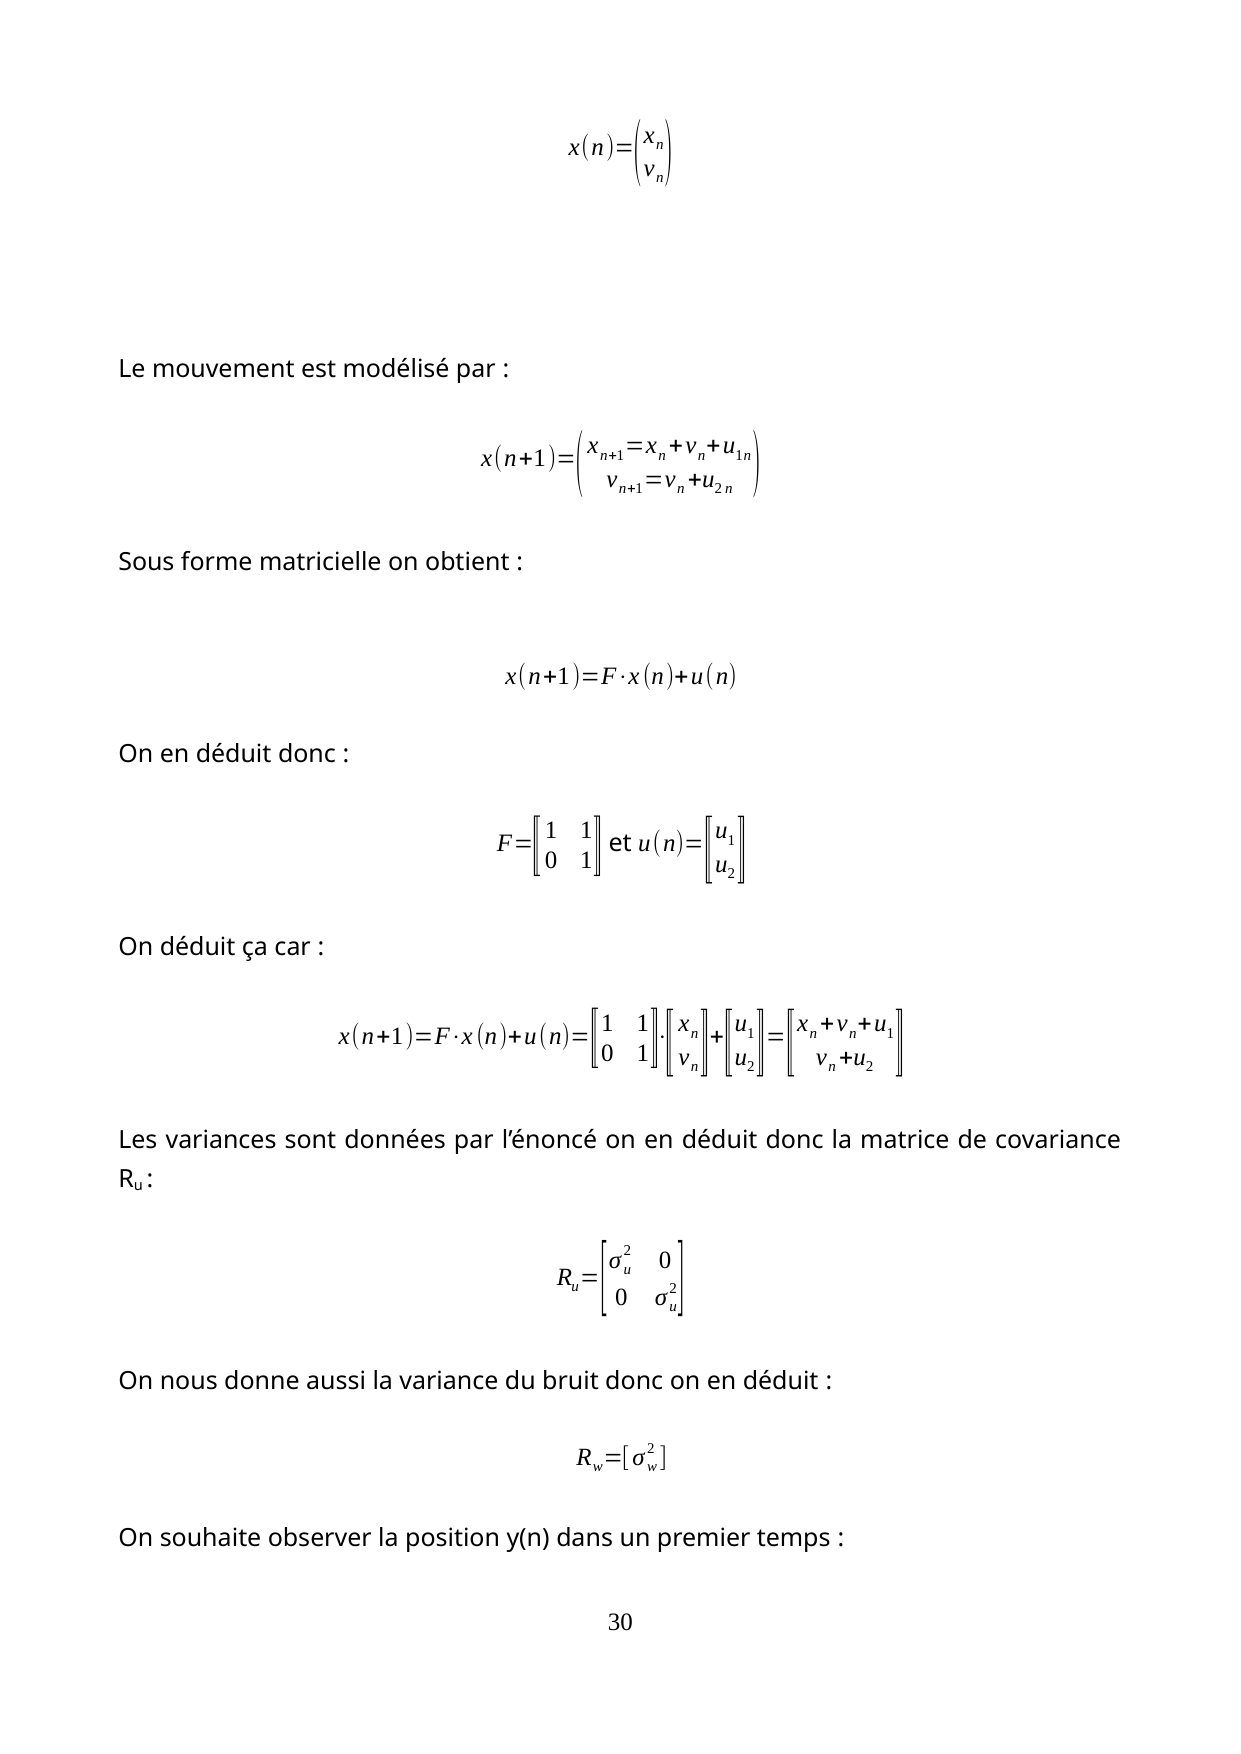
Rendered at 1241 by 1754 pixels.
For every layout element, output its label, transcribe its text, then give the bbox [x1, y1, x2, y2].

text Sous forme matricielle on obtient : [118, 544, 1122, 578]
text On déduit ça car : [118, 928, 1122, 963]
text Le mouvement est modélisé par : [118, 351, 1122, 384]
text On nous donne aussi la variance du bruit donc on en déduit : [118, 1362, 1122, 1396]
text et [118, 814, 1122, 884]
text On en déduit donc : [118, 736, 1122, 769]
text Les variances sont données par l’énoncé on en déduit donc la matrice de covariance Ru : [118, 1122, 1122, 1195]
text On souhaite observer la position y(n) dans un premier temps : [118, 1520, 1122, 1554]
